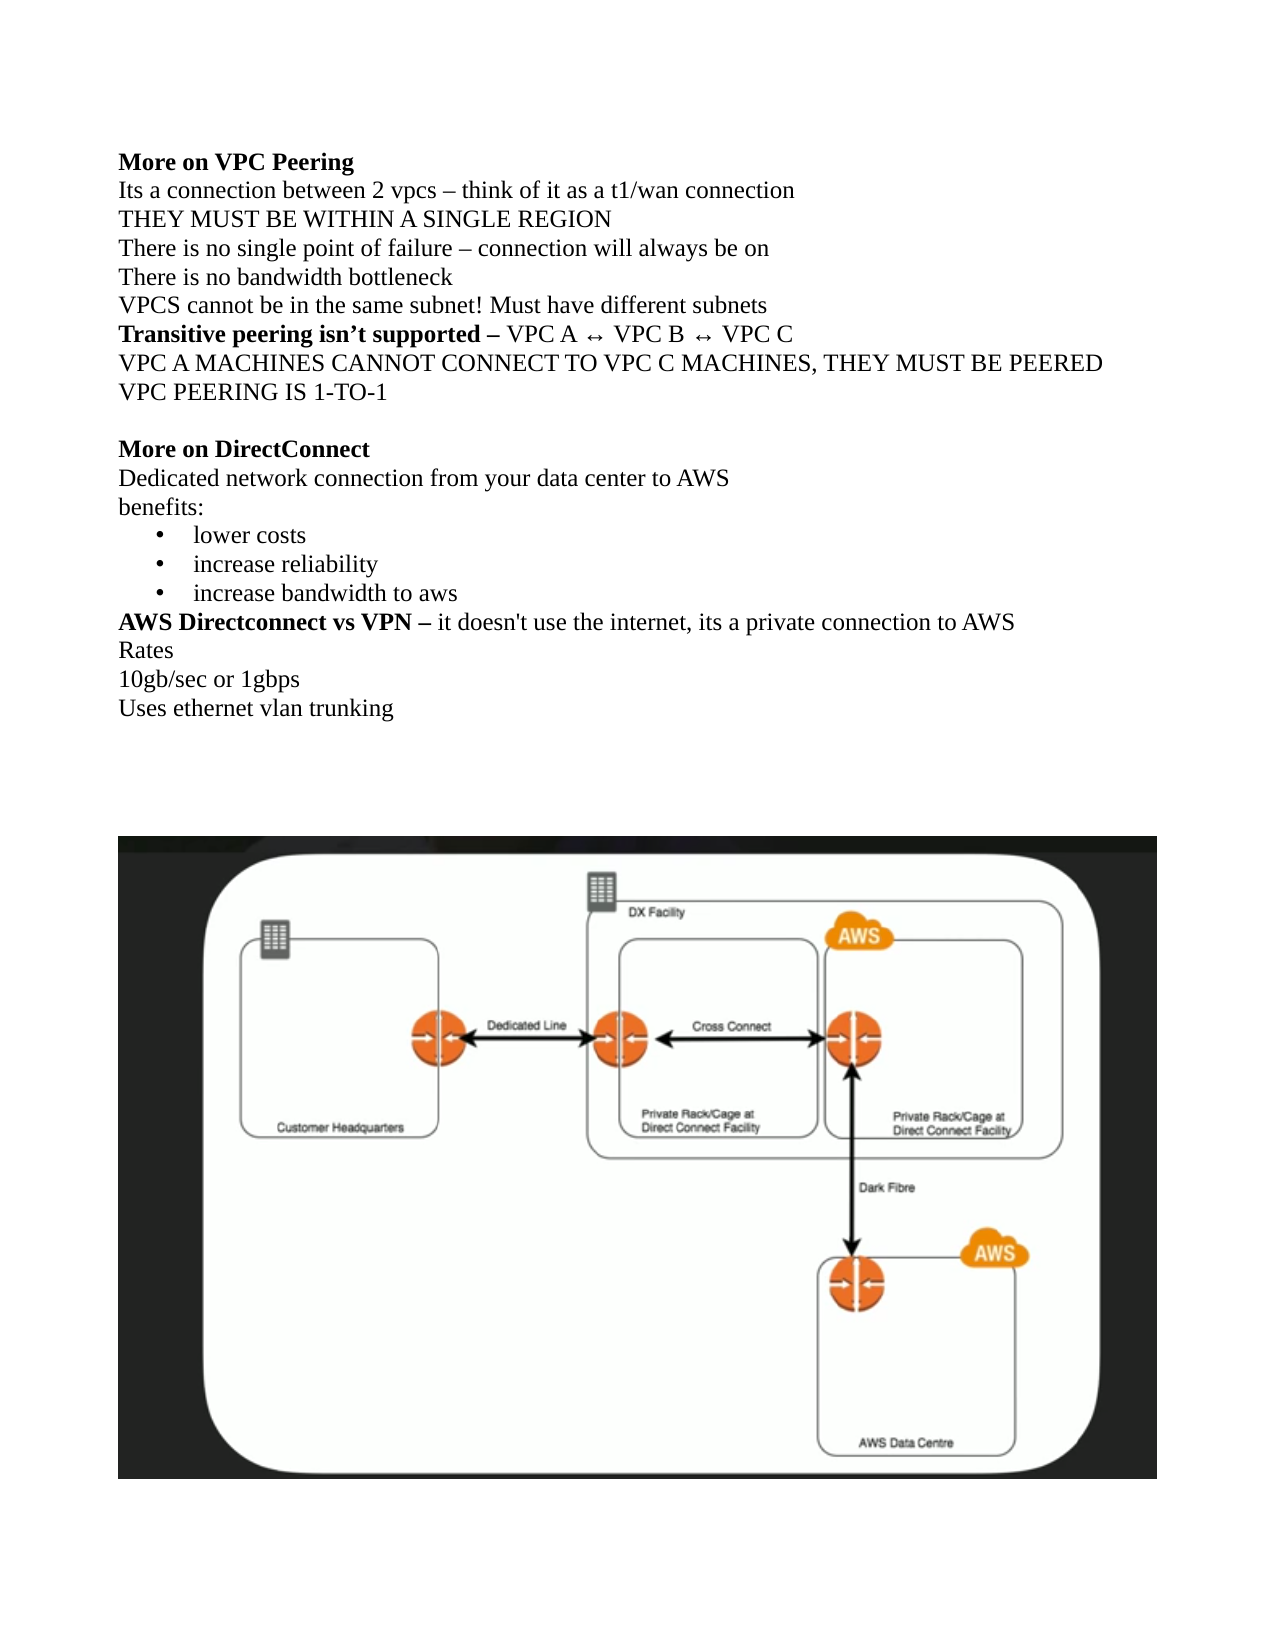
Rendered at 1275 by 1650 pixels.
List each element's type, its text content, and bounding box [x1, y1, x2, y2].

text Uses ethernet vlan trunking [118, 693, 1157, 722]
text More on DirectConnect [118, 434, 1157, 463]
text Dedicated network connection from your data center to AWS [118, 463, 1157, 492]
text 10gb/sec or 1gbps [118, 664, 1157, 693]
text VPC PEERING IS 1-TO-1 [118, 377, 1157, 406]
text AWS Directconnect vs VPN – it doesn't use the internet, its a private connection to AWS [118, 607, 1157, 636]
picture [118, 836, 1157, 1479]
text There is no bandwidth bottleneck [118, 262, 1157, 291]
text VPCS cannot be in the same subnet! Must have different subnets [118, 291, 1157, 319]
text Rates [118, 636, 1157, 664]
text THEY MUST BE WITHIN A SINGLE REGION [118, 204, 1157, 233]
list increase bandwidth to aws [156, 578, 1157, 607]
text benefits: [118, 492, 1157, 521]
text There is no single point of failure – connection will always be on [118, 233, 1157, 262]
text Its a connection between 2 vpcs – think of it as a t1/wan connection [118, 176, 1157, 204]
list lower costs [156, 521, 1157, 549]
list increase reliability [156, 549, 1157, 578]
text VPC A MACHINES CANNOT CONNECT TO VPC C MACHINES, THEY MUST BE PEERED [118, 348, 1157, 377]
text More on VPC Peering [118, 147, 1157, 176]
text Transitive peering isn’t supported – VPC A ↔ VPC B ↔ VPC C [118, 319, 1157, 348]
